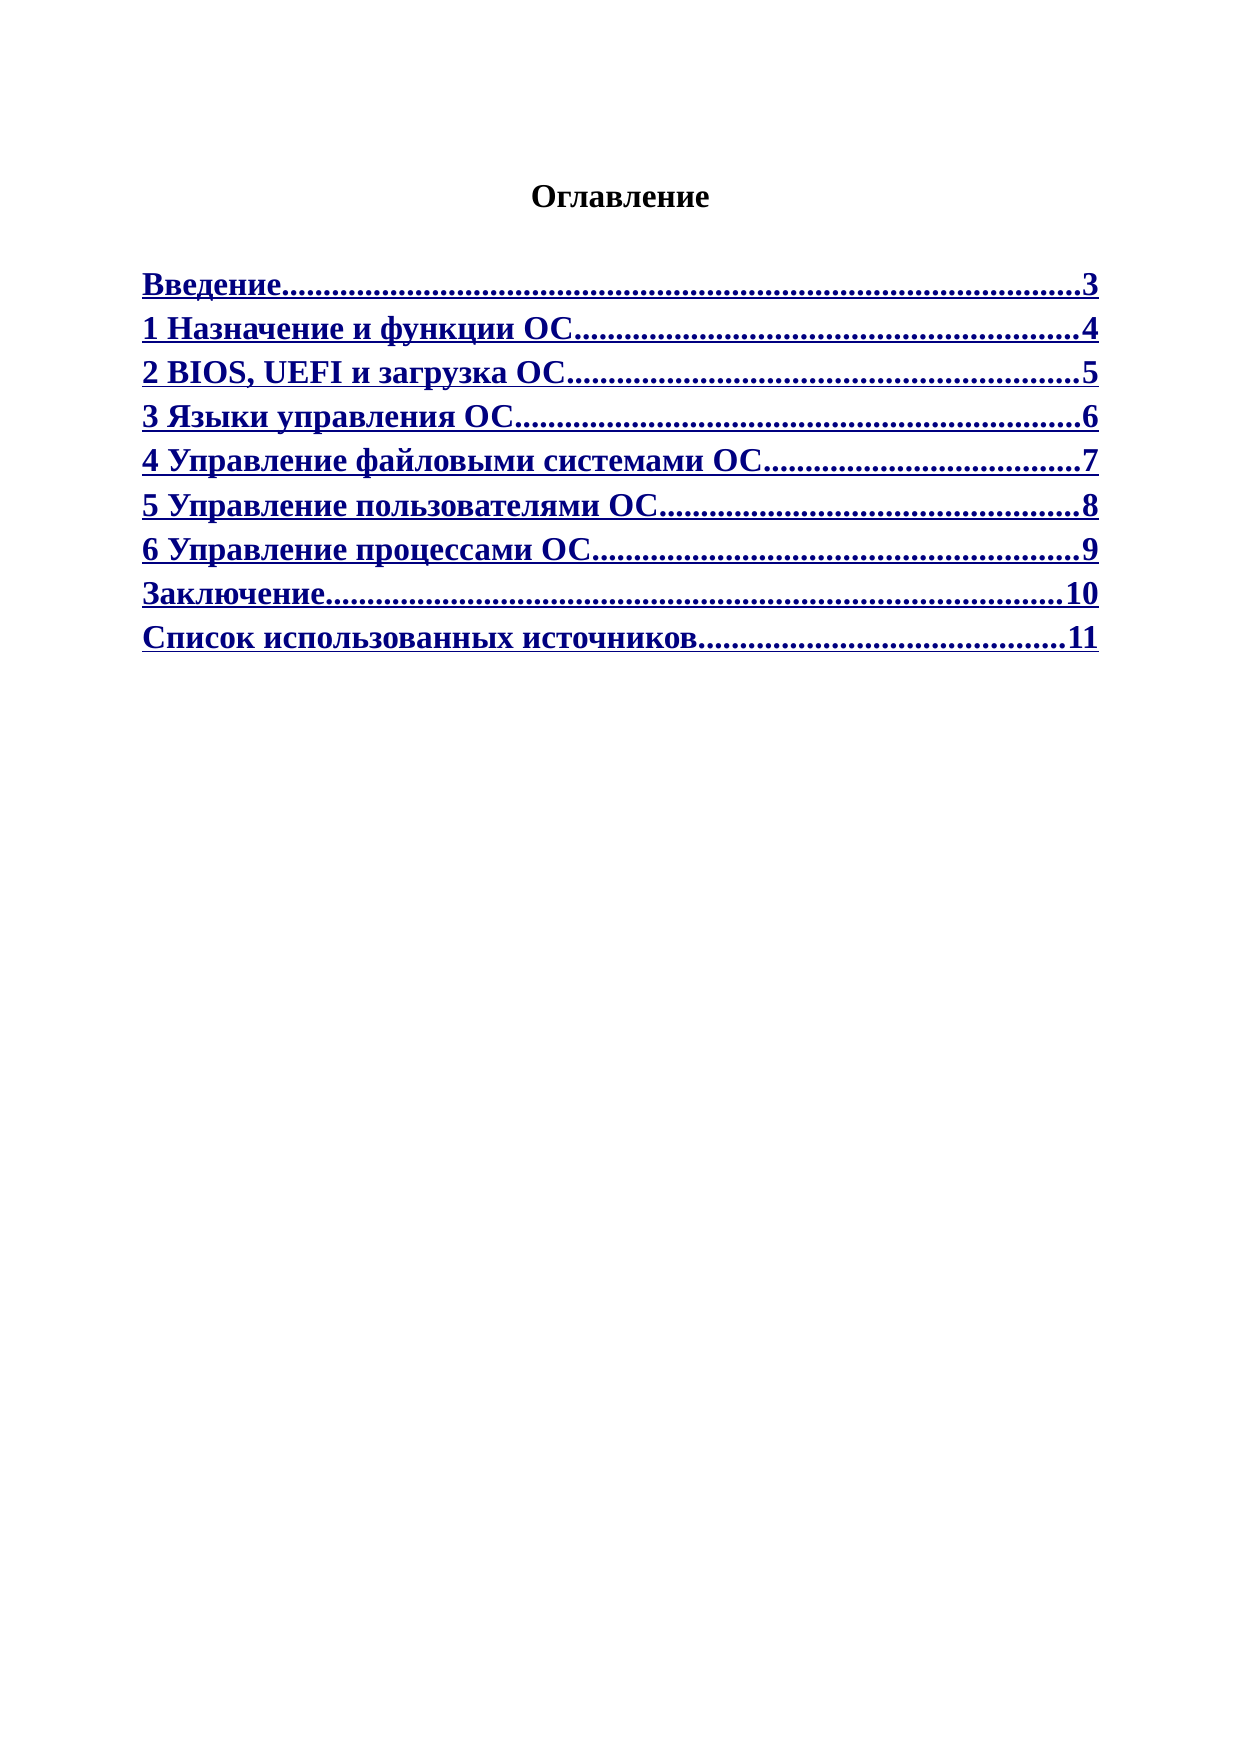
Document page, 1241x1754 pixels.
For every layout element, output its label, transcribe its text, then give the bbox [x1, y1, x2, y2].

text 3 Языки управления ОС 6 [142, 396, 1098, 430]
text 1 Назначение и функции ОС 4 [142, 308, 1098, 341]
text 2 BIOS, UEFI и загрузка ОС 5 [142, 352, 1098, 386]
subtitle Оглавление [142, 177, 1098, 215]
text Заключение 10 [142, 573, 1098, 606]
text 4 Управление файловыми системами ОС 7 [142, 441, 1098, 474]
text [142, 387, 1098, 391]
text 5 Управление пользователями ОС 8 [142, 485, 1098, 518]
text [142, 652, 1098, 656]
text Введение 3 [142, 264, 1098, 297]
text 6 Управление процессами ОС 9 [142, 529, 1098, 562]
text Список использованных источников 11 [142, 617, 1098, 651]
